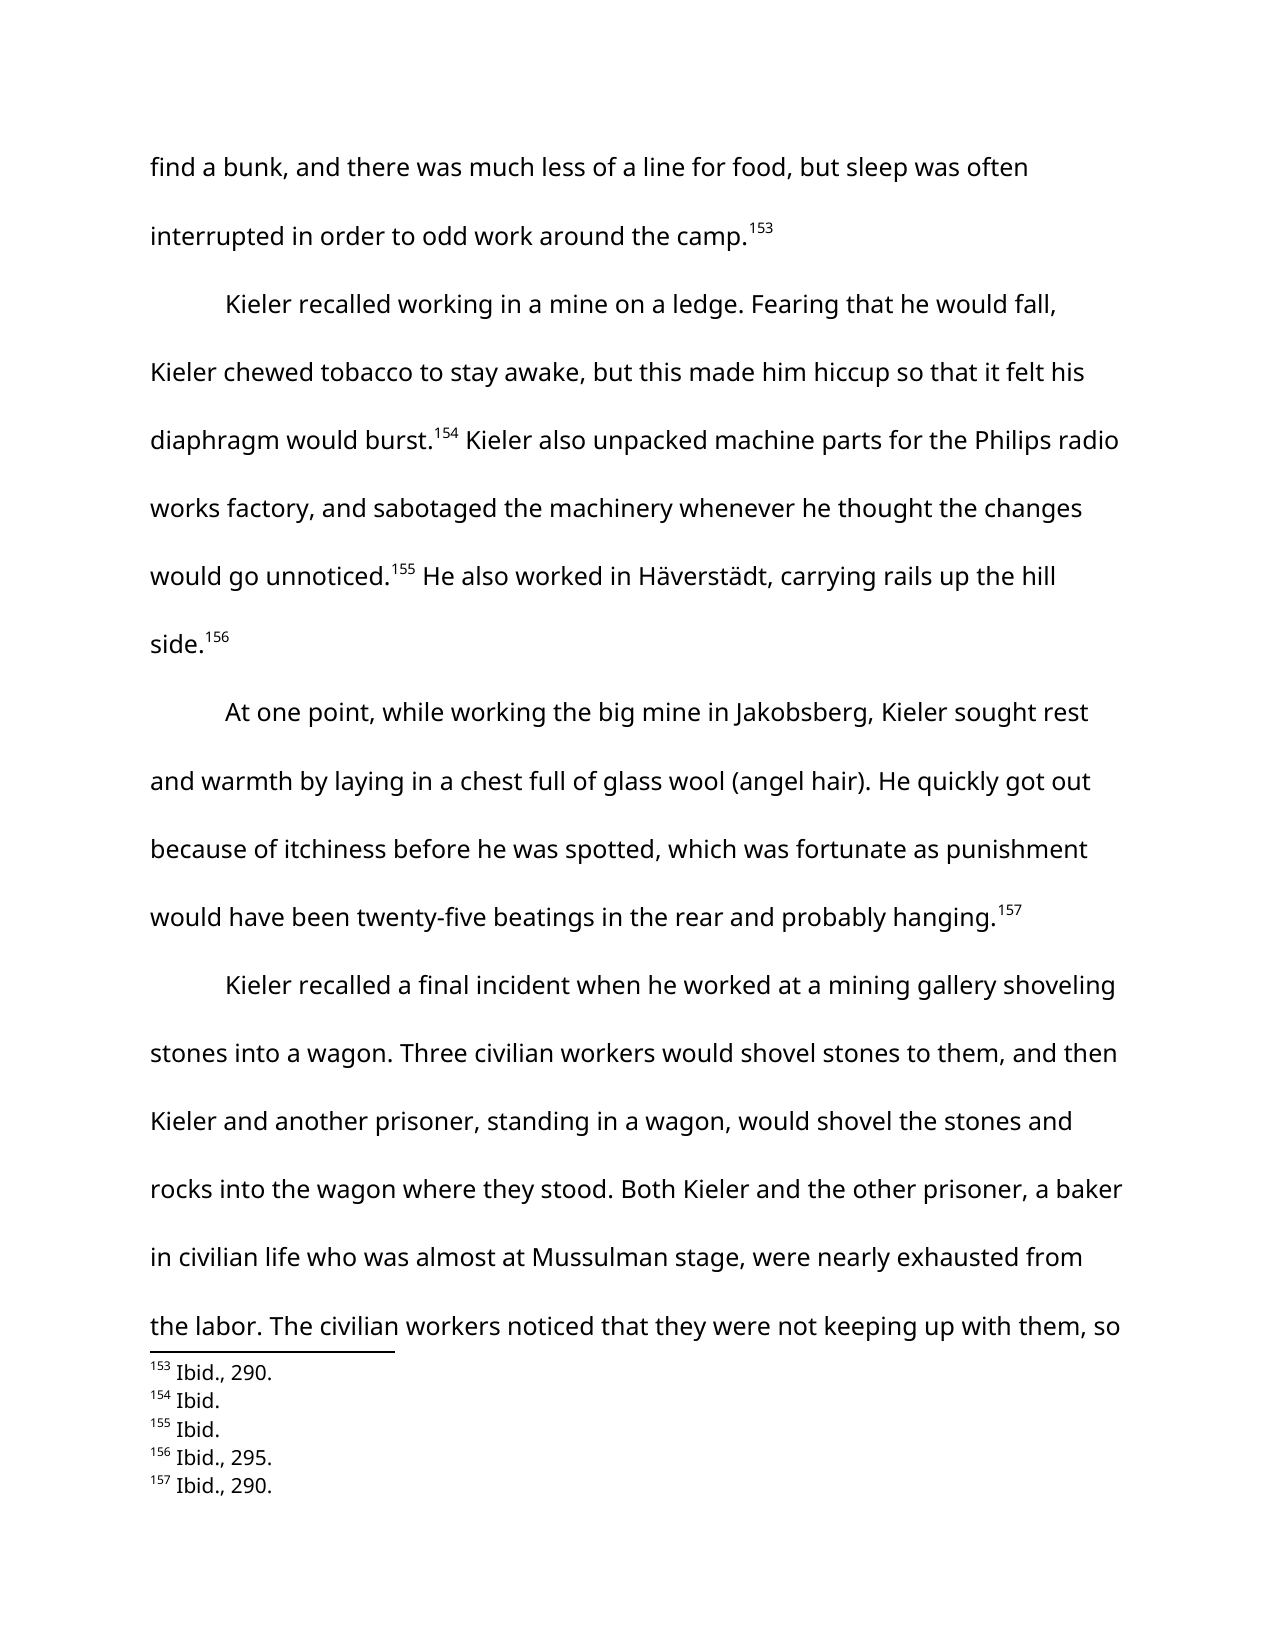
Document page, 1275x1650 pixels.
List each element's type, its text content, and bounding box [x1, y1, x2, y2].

text Kieler recalled working in a mine on a ledge. Fearing that he would fall, Kieler chewed tobacco to stay awake, but this made him hiccup so that it felt his diaphragm would burst. Kieler also unpacked machine parts for the Philips radio works factory, and sabotaged the machinery whenever he thought the changes would go unnoticed. He also worked in Häverstädt, carrying rails up the hill side. [150, 286, 1125, 661]
text Kieler recalled a final incident when he worked at a mining gallery shoveling stones into a wagon. Three civilian workers would shovel stones to them, and then Kieler and another prisoner, standing in a wagon, would shovel the stones and rocks into the wagon where they stood. Both Kieler and the other prisoner, a baker in civilian life who was almost at Mussulman stage, were nearly exhausted from the labor. The civilian workers noticed that they were not keeping up with them, so [150, 967, 1125, 1342]
text Ibid. [150, 1415, 1125, 1443]
text Ibid., 290. [150, 1472, 1125, 1500]
text Ibid., 290. [150, 1358, 1125, 1386]
text At one point, while working the big mine in Jakobsberg, Kieler sought rest and warmth by laying in a chest full of glass wool (angel hair). He quickly got out because of itchiness before he was spotted, which was fortunate as punishment would have been twenty-five beatings in the rear and probably hanging. [150, 695, 1125, 933]
text find a bunk, and there was much less of a line for food, but sleep was often interrupted in order to odd work around the camp. [150, 150, 1125, 252]
text Ibid. [150, 1386, 1125, 1415]
text Ibid., 295. [150, 1443, 1125, 1472]
